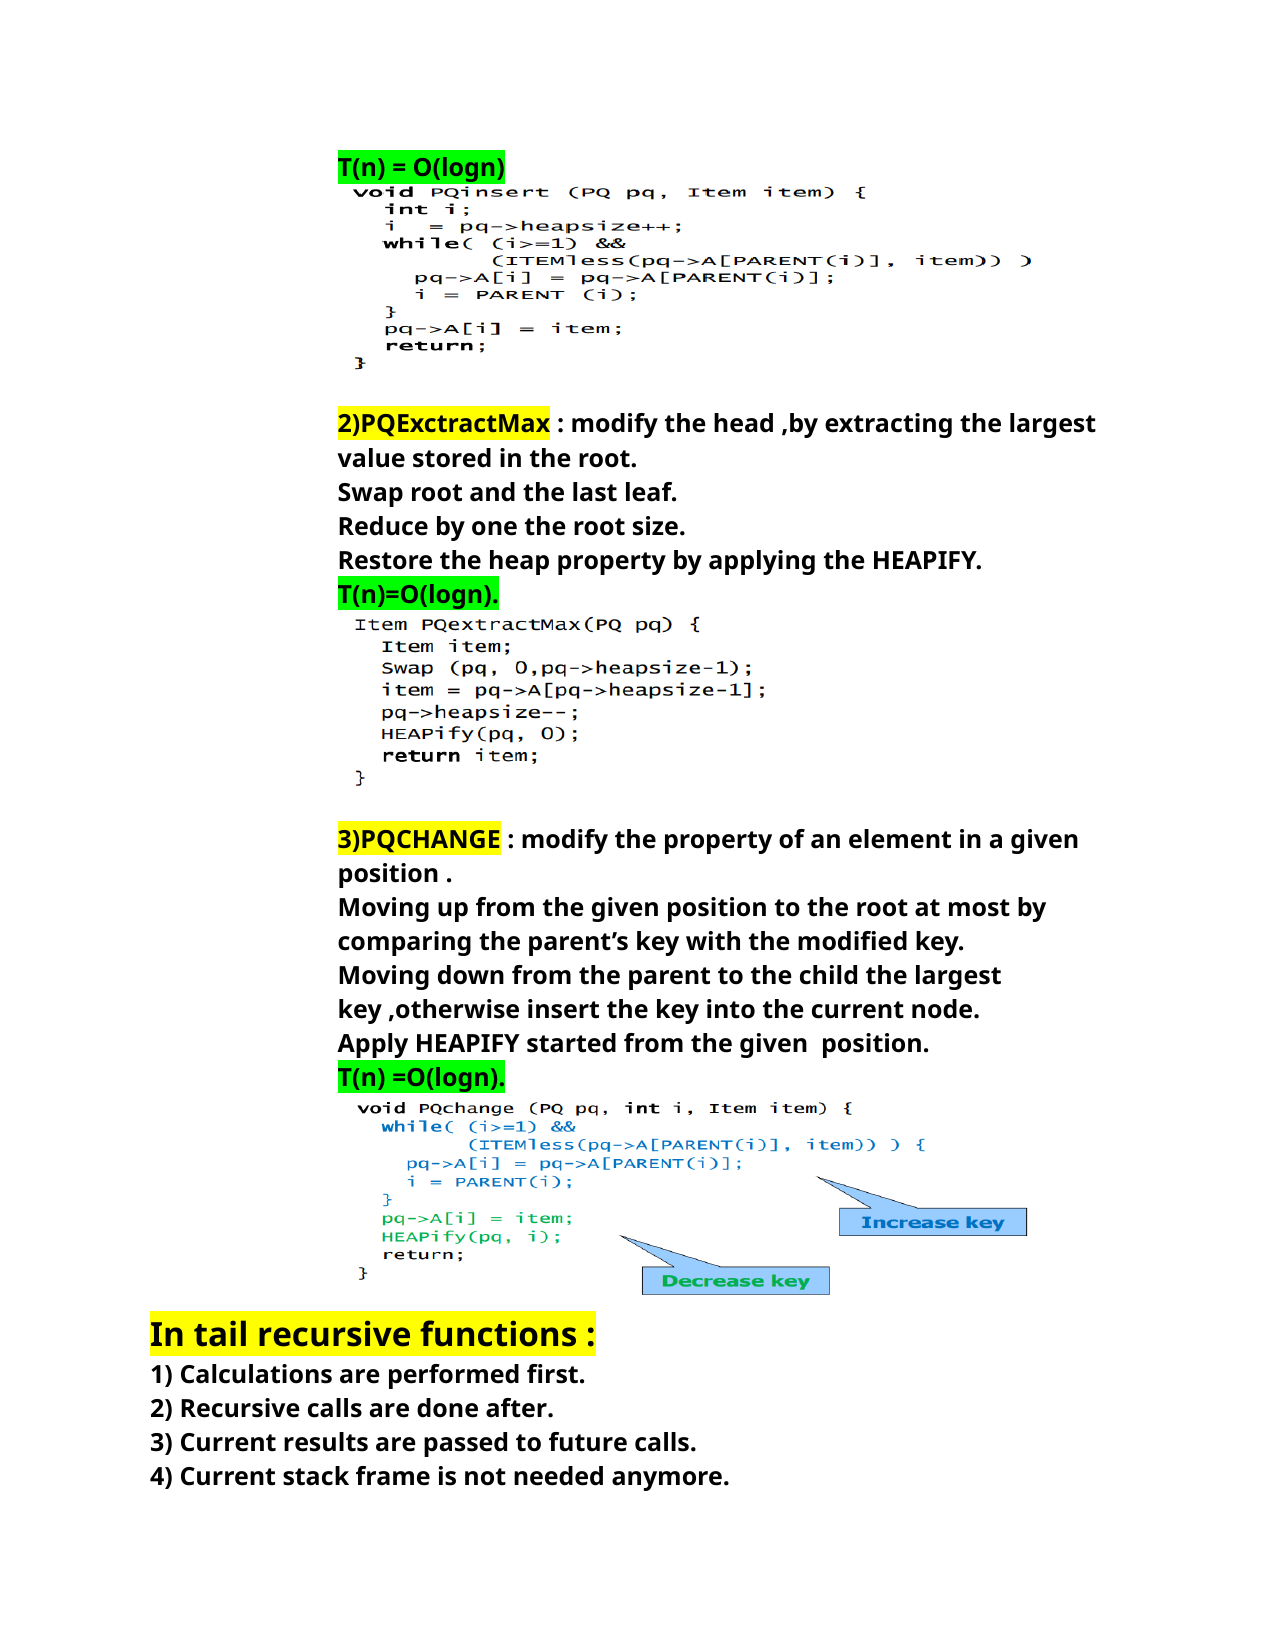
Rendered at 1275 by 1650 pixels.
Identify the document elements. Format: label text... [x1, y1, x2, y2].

text In tail recursive functions : [150, 1311, 1125, 1356]
text 2) Recursive calls are done after. [150, 1391, 1125, 1424]
subtitle Apply HEAPIFY started from the given position. [337, 1026, 1125, 1060]
subtitle Moving down from the parent to the child the largest key ,otherwise insert the key into the current node. [337, 958, 1125, 1026]
text 1) Calculations are performed first. [150, 1356, 1125, 1391]
subtitle 4) Current stack frame is not needed anymore. [150, 1459, 1125, 1493]
subtitle T(n) = O(logn) [337, 150, 1125, 184]
subtitle Swap root and the last leaf. [337, 474, 1125, 508]
subtitle Moving up from the given position to the root at most by comparing the parent’s key with the modified key. [337, 889, 1125, 958]
subtitle 2)PQExctractMax : modify the head ,by extracting the largest value stored in the root. [337, 406, 1125, 474]
subtitle T(n) =O(logn). [337, 1060, 1125, 1094]
subtitle T(n)=O(logn). [337, 576, 1125, 611]
subtitle 3)PQCHANGE : modify the property of an element in a given position . [337, 821, 1125, 889]
subtitle Reduce by one the root size. [337, 508, 1125, 542]
text 3) Current results are passed to future calls. [150, 1424, 1125, 1459]
subtitle Restore the heap property by applying the HEAPIFY. [337, 542, 1125, 576]
